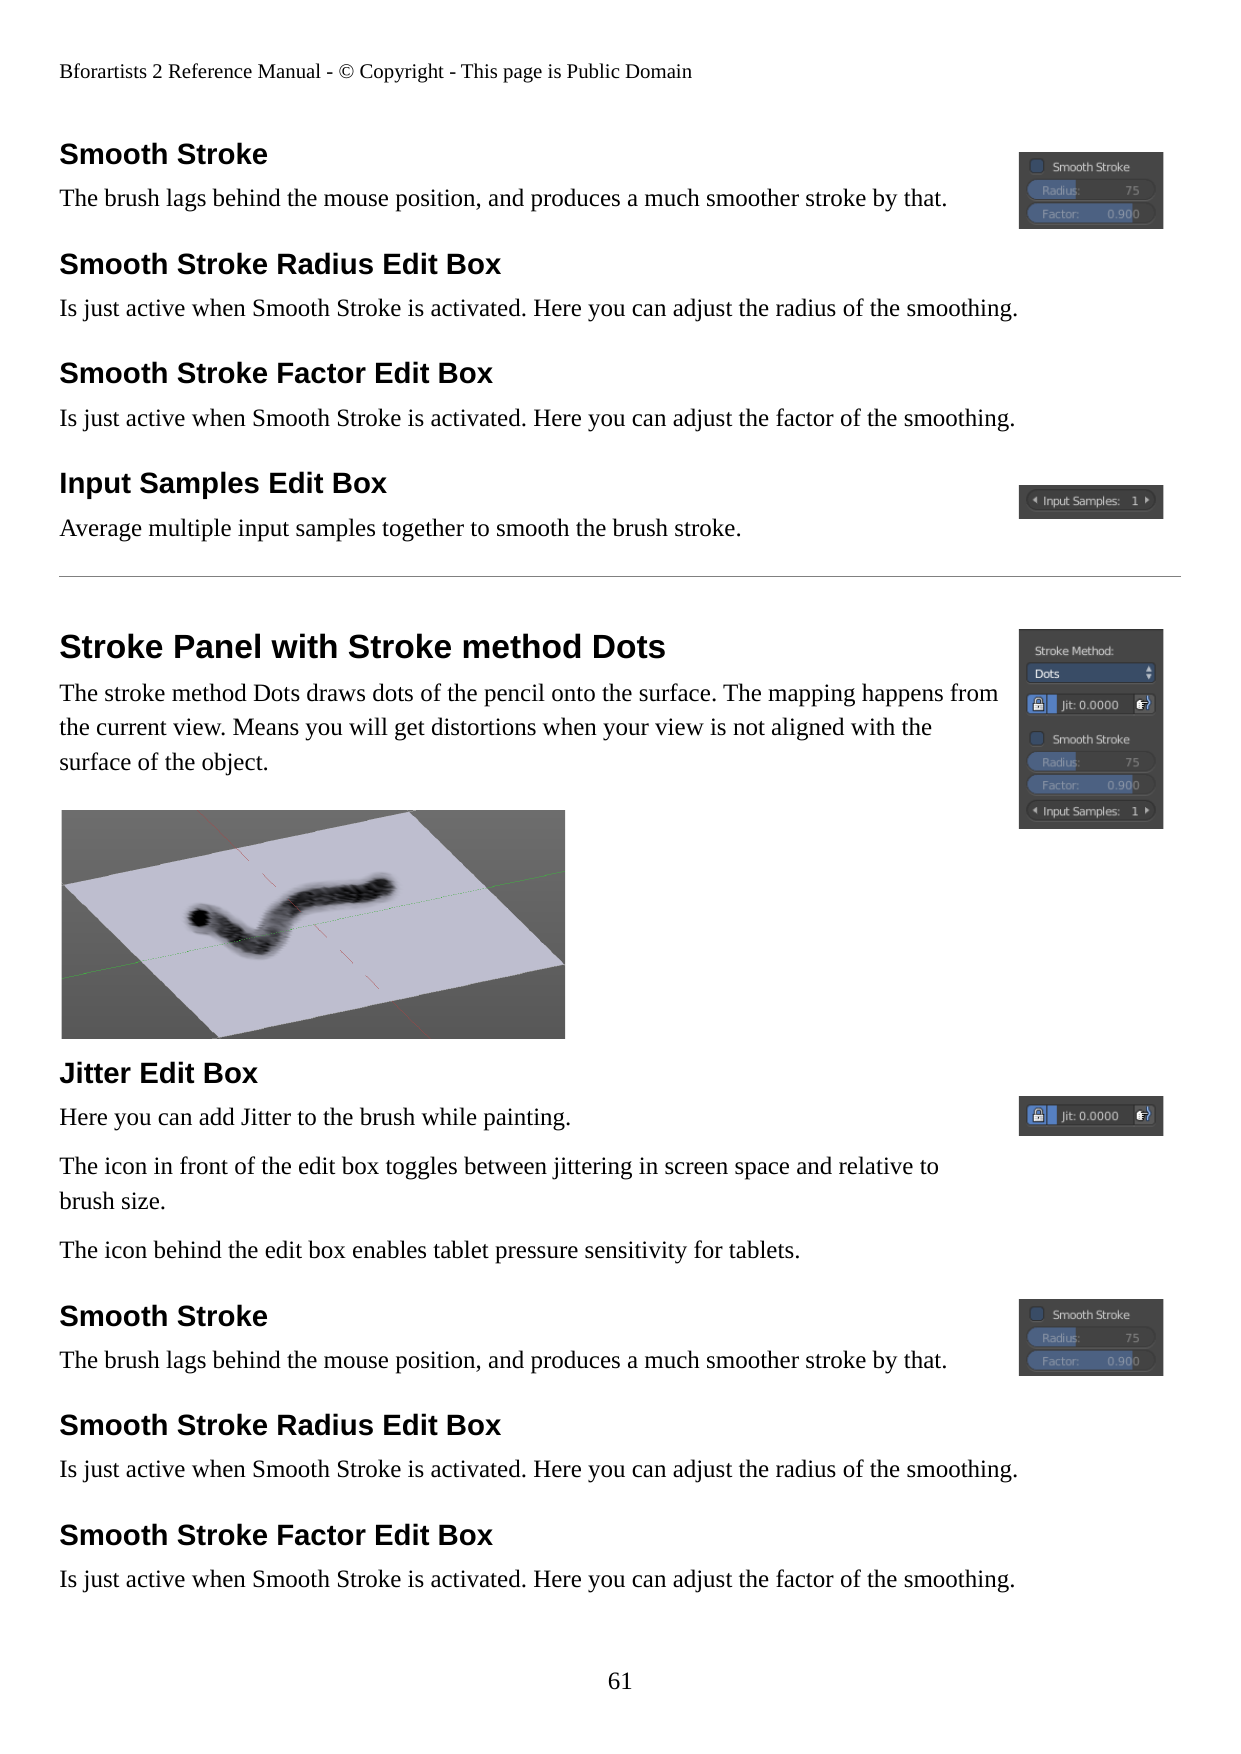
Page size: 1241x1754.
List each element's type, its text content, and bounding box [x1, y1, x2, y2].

subtitle Stroke Panel with Stroke method Dots [59, 627, 1181, 665]
text Is just active when Smooth Stroke is activated. Here you can adjust the radius of the smoothing. [59, 293, 1181, 322]
subtitle Smooth Stroke Radius Edit Box [59, 247, 1181, 280]
text Is just active when Smooth Stroke is activated. Here you can adjust the factor of the smoothing. [59, 403, 1181, 431]
subtitle Smooth Stroke Radius Edit Box [59, 1408, 1181, 1442]
subtitle Smooth Stroke [59, 137, 1181, 170]
text Here you can add Jitter to the brush while painting. [59, 1102, 1018, 1131]
picture [1018, 485, 1164, 519]
subtitle Smooth Stroke Factor Edit Box [59, 1518, 1181, 1552]
text Is just active when Smooth Stroke is activated. Here you can adjust the factor of the smoothing. [59, 1564, 1181, 1593]
subtitle Input Samples Edit Box [59, 466, 1181, 500]
text The brush lags behind the mouse position, and produces a much smoother stroke by that. [59, 1345, 1018, 1373]
picture [61, 810, 566, 1039]
text The stroke method Dots draws dots of the pencil onto the surface. The mapping happens from the current view. Means you will get distortions when your view is not aligned with the surface of the object. [59, 678, 1018, 776]
picture [1018, 152, 1164, 229]
text The brush lags behind the mouse position, and produces a much smoother stroke by that. [59, 183, 1018, 212]
subtitle Smooth Stroke Factor Edit Box [59, 356, 1181, 390]
text The icon in front of the edit box toggles between jittering in screen space and relative to brush size. [59, 1151, 1181, 1214]
text Is just active when Smooth Stroke is activated. Here you can adjust the radius of the smoothing. [59, 1454, 1181, 1483]
subtitle Jitter Edit Box [59, 810, 1181, 1090]
picture [1018, 629, 1164, 829]
text The icon behind the edit box enables tablet pressure sensitivity for tablets. [59, 1235, 1181, 1263]
subtitle Smooth Stroke [59, 1298, 1181, 1332]
picture [1018, 1299, 1164, 1376]
text Average multiple input samples together to smooth the brush stroke. [59, 513, 1181, 541]
picture [1018, 1096, 1164, 1136]
